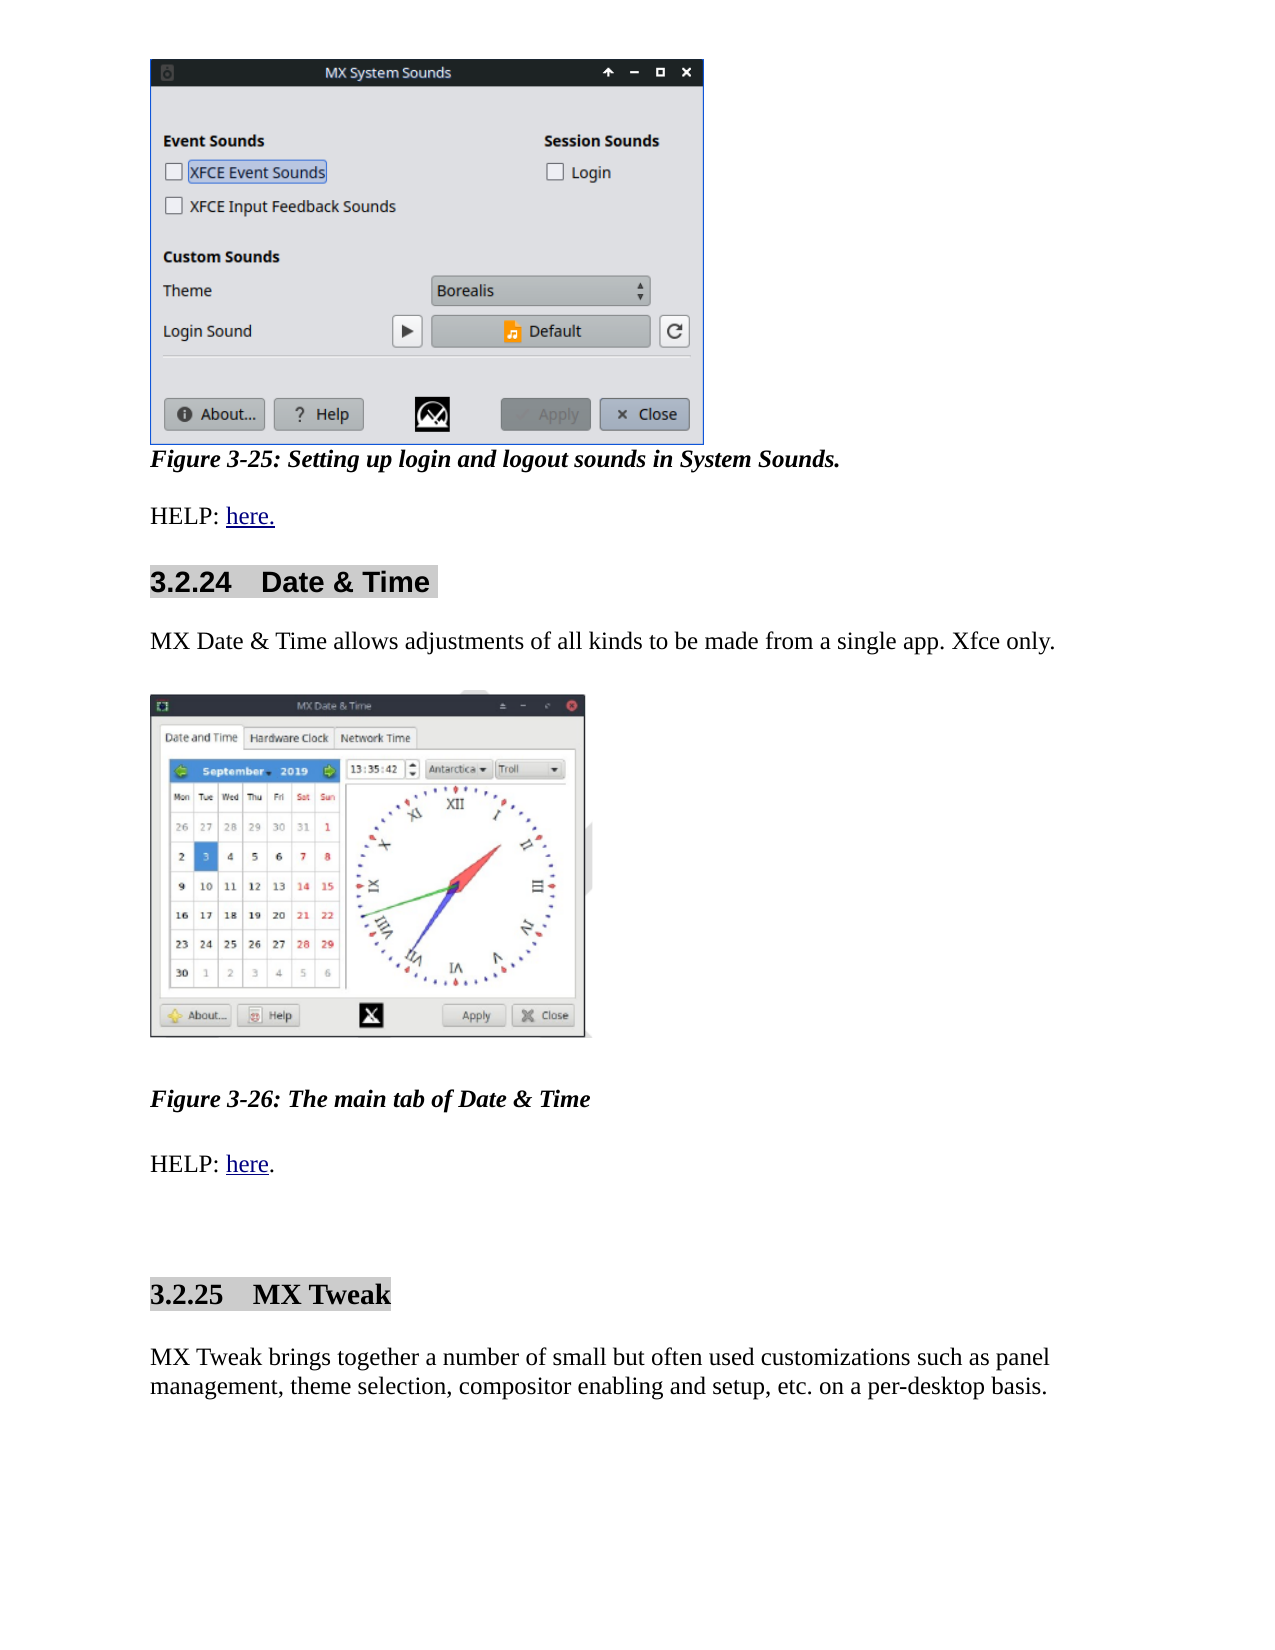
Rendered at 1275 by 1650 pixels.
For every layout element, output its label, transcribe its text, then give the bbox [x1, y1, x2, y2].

text MX Date & Time allows adjustments of all kinds to be made from a single app. Xfce only. [150, 626, 1125, 655]
text Figure 3-25: Setting up login and logout sounds in System Sounds. [150, 59, 1125, 473]
subtitle 3.2.24 Date & Time [150, 564, 1125, 598]
text Figure 3-26: The main tab of Date & Time [150, 1084, 1125, 1113]
subtitle 3.2.25 MX Tweak [391, 1277, 1125, 1311]
text HELP: here. [150, 1149, 1125, 1177]
picture [150, 59, 704, 445]
text HELP: here. [150, 501, 1125, 530]
text MX Tweak brings together a number of small but often used customizations such as panel management, theme selection, compositor enabling and setup, etc. on a per-desktop basis. [150, 1342, 1125, 1400]
picture [150, 690, 593, 1038]
